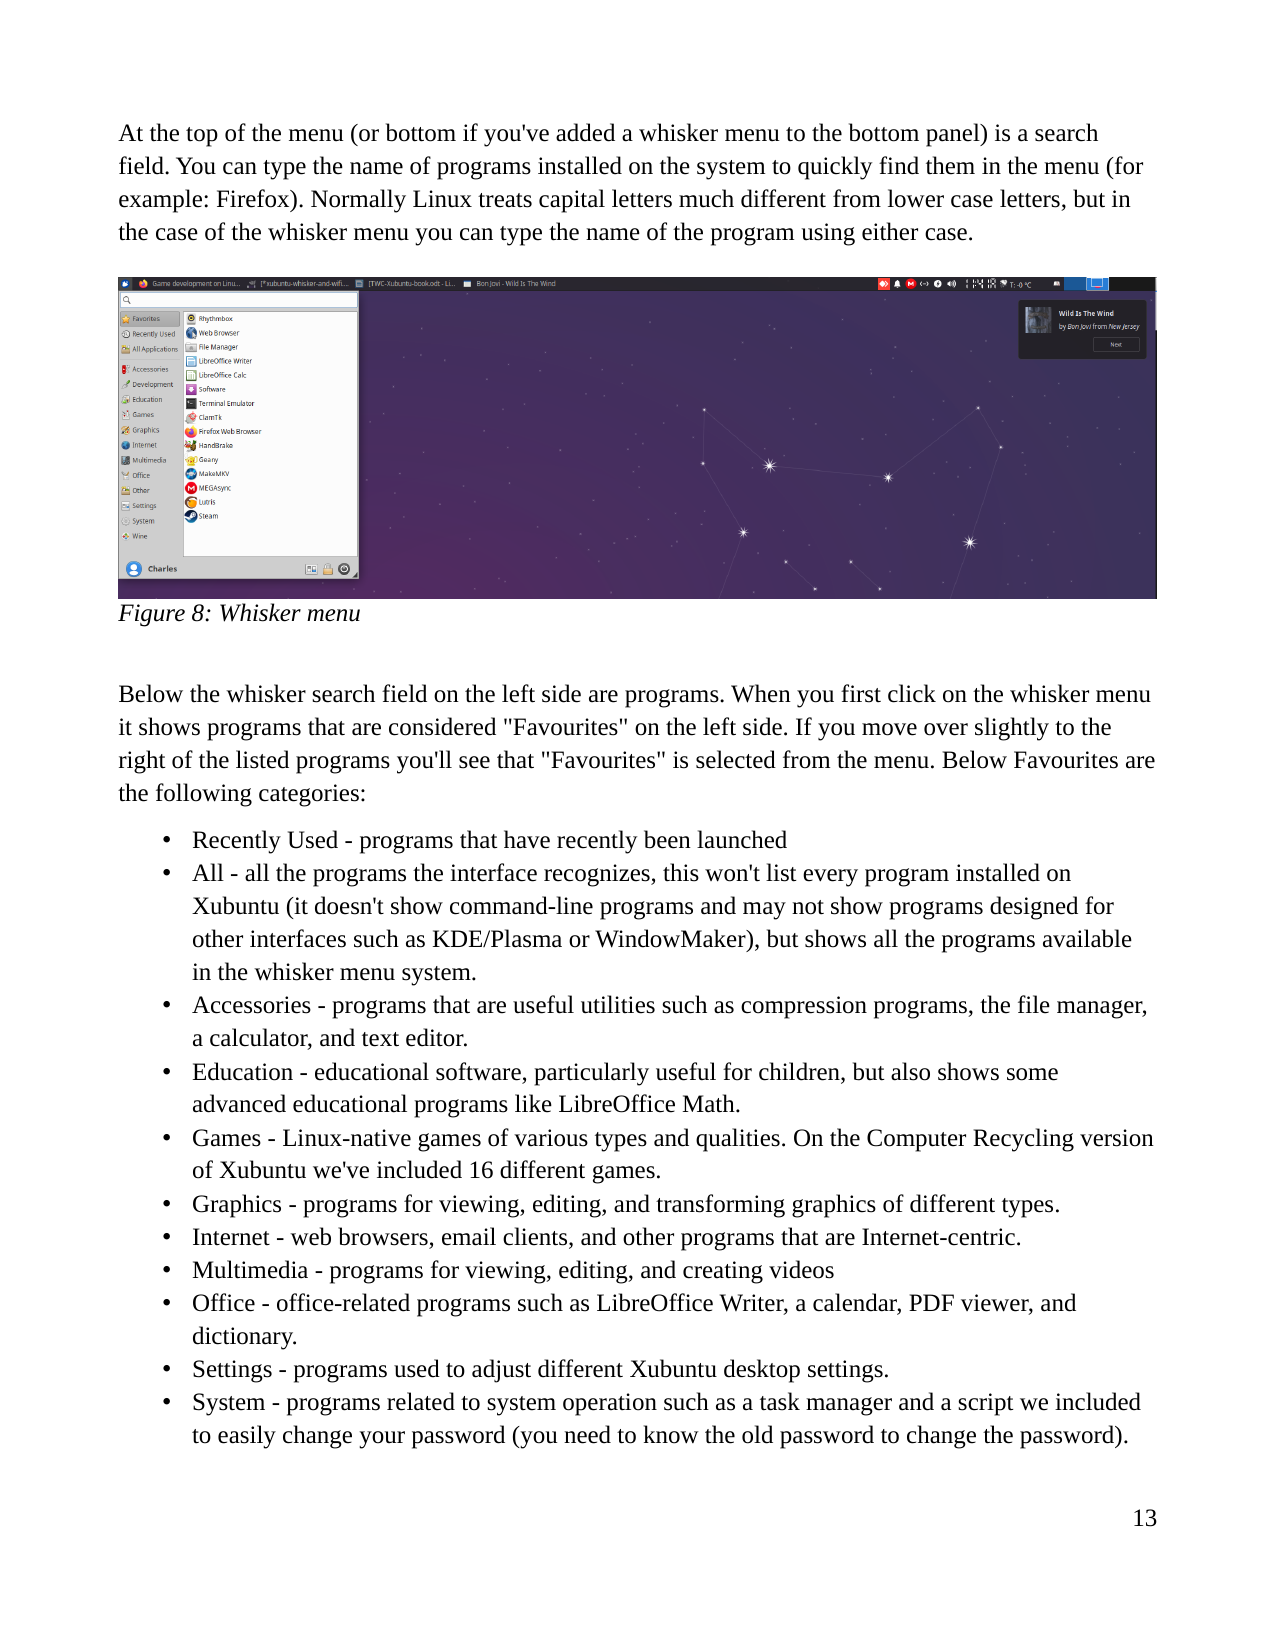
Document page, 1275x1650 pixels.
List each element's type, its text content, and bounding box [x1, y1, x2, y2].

list System - programs related to system operation such as a task manager and a script we included to easily change your password (you need to know the old password to change the password). [162, 1387, 1157, 1448]
list Recently Used - programs that have recently been launched [162, 825, 1157, 854]
list Settings - programs used to adjust different Xubuntu desktop settings. [162, 1354, 1157, 1382]
text Below the whisker search field on the left side are programs. When you first click on the whisker menu it shows programs that are considered "Favourites" on the left side. If you move over slightly to the right of the listed programs you'll see that "Favourites" is selected from the menu. Below Favourites are the following categories: [118, 679, 1157, 807]
list Multimedia - programs for viewing, editing, and creating videos [162, 1255, 1157, 1283]
list Office - office-related programs such as LibreOffice Writer, a calendar, PDF viewer, and dictionary. [162, 1288, 1157, 1349]
list All - all the programs the interface recognizes, this won't list every program installed on Xubuntu (it doesn't show command-line programs and may not show programs designed for other interfaces such as KDE/Plasma or WindowMaker), but shows all the programs available in the whisker menu system. [162, 858, 1157, 986]
list Games - Linux-native games of various types and qualities. On the Computer Recycling version of Xubuntu we've included 16 different games. [162, 1123, 1157, 1184]
text Figure 8: Whisker menu [118, 599, 1157, 627]
picture [118, 277, 1157, 599]
list Internet - web browsers, email clients, and other programs that are Internet-centric. [162, 1222, 1157, 1250]
list Education - educational software, particularly useful for children, but also shows some advanced educational programs like LibreOffice Math. [162, 1057, 1157, 1118]
list Accessories - programs that are useful utilities such as compression programs, the file manager, a calculator, and text editor. [162, 991, 1157, 1052]
text At the top of the menu (or bottom if you've added a whisker menu to the bottom panel) is a search field. You can type the name of programs installed on the system to quickly find them in the menu (for example: Firefox). Normally Linux treats capital letters much different from lower case letters, but in the case of the whisker menu you can type the name of the program using either case. [118, 118, 1157, 246]
list Graphics - programs for viewing, editing, and transforming graphics of different types. [162, 1189, 1157, 1217]
